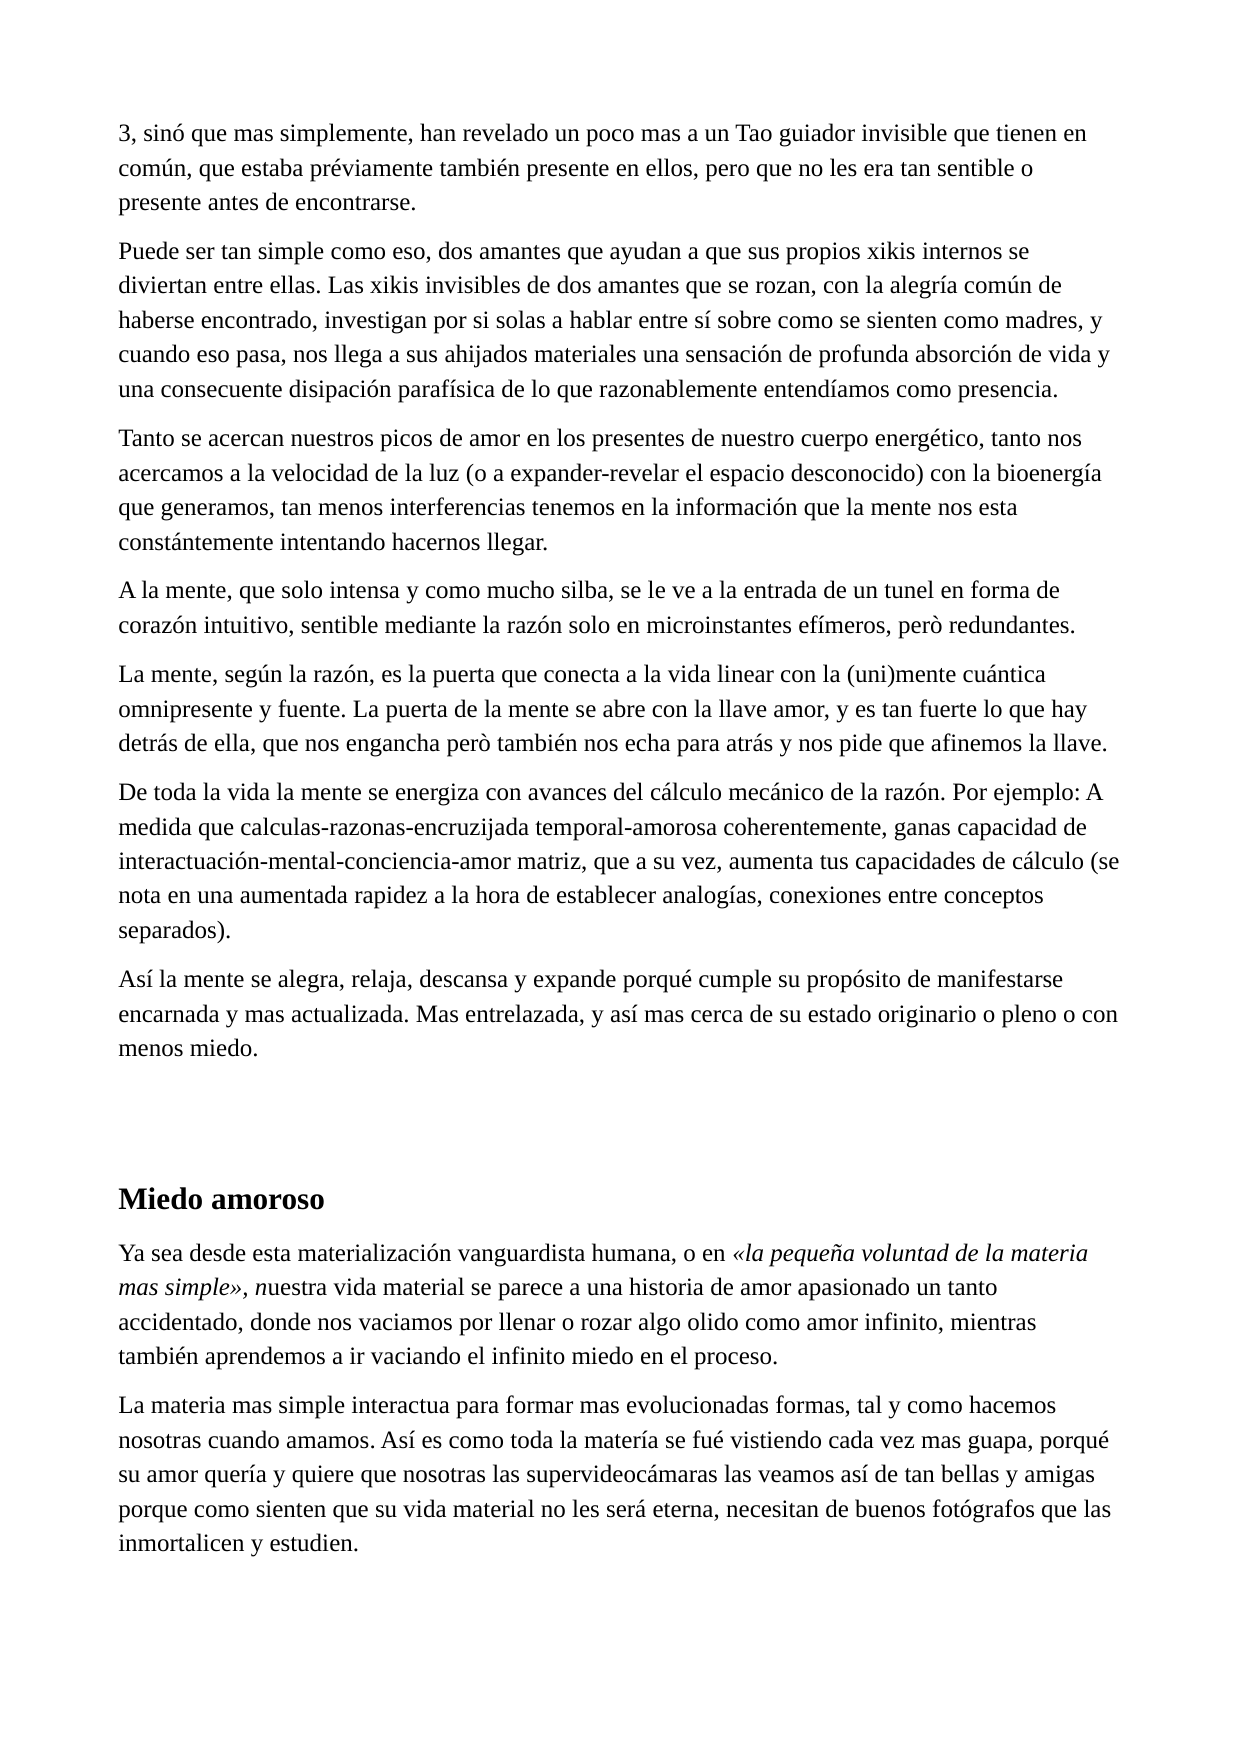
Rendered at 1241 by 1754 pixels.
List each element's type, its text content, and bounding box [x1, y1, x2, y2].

text A la mente, que solo intensa y como mucho silba, se le ve a la entrada de un tunel en forma de corazón intuitivo, sentible mediante la razón solo en microinstantes efímeros, però redundantes. [118, 576, 1122, 639]
text Así la mente se alegra, relaja, descansa y expande porqué cumple su propósito de manifestarse encarnada y mas actualizada. Mas entrelazada, y así mas cerca de su estado originario o pleno o con menos miedo. [118, 964, 1122, 1062]
text Tanto se acercan nuestros picos de amor en los presentes de nuestro cuerpo energético, tanto nos acercamos a la velocidad de la luz (o a expander-revelar el espacio desconocido) con la bioenergía que generamos, tan menos interferencias tenemos en la información que la mente nos esta constántemente intentando hacernos llegar. [118, 423, 1122, 555]
text 3, sinó que mas simplemente, han revelado un poco mas a un Tao guiador invisible que tienen en común, que estaba préviamente también presente en ellos, pero que no les era tan sentible o presente antes de encontrarse. [118, 118, 1122, 216]
text Puede ser tan simple como eso, dos amantes que ayudan a que sus propios xikis internos se diviertan entre ellas. Las xikis invisibles de dos amantes que se rozan, con la alegría común de haberse encontrado, investigan por si solas a hablar entre sí sobre como se sienten como madres, y cuando eso pasa, nos llega a sus ahijados materiales una sensación de profunda absorción de vida y una consecuente disipación parafísica de lo que razonablemente entendíamos como presencia. [118, 236, 1122, 403]
text Miedo amoroso [118, 1180, 1122, 1216]
text La mente, según la razón, es la puerta que conecta a la vida linear con la (uni)mente cuántica omnipresente y fuente. La puerta de la mente se abre con la llave amor, y es tan fuerte lo que hay detrás de ella, que nos engancha però también nos echa para atrás y nos pide que afinemos la llave. [118, 659, 1122, 757]
text Ya sea desde esta materialización vanguardista humana, o en «la pequeña voluntad de la materia mas simple», nuestra vida material se parece a una historia de amor apasionado un tanto accidentado, donde nos vaciamos por llenar o rozar algo olido como amor infinito, mientras también aprendemos a ir vaciando el infinito miedo en el proceso. [118, 1238, 1122, 1370]
text La materia mas simple interactua para formar mas evolucionadas formas, tal y como hacemos nosotras cuando amamos. Así es como toda la matería se fué vistiendo cada vez mas guapa, porqué su amor quería y quiere que nosotras las supervideocámaras las veamos así de tan bellas y amigas porque como sienten que su vida material no les será eterna, necesitan de buenos fotógrafos que las inmortalicen y estudien. [118, 1391, 1122, 1557]
text De toda la vida la mente se energiza con avances del cálculo mecánico de la razón. Por ejemplo: A medida que calculas-razonas-encruzijada temporal-amorosa coherentemente, ganas capacidad de interactuación-mental-conciencia-amor matriz, que a su vez, aumenta tus capacidades de cálculo (se nota en una aumentada rapidez a la hora de establecer analogías, conexiones entre conceptos separados). [118, 777, 1122, 944]
